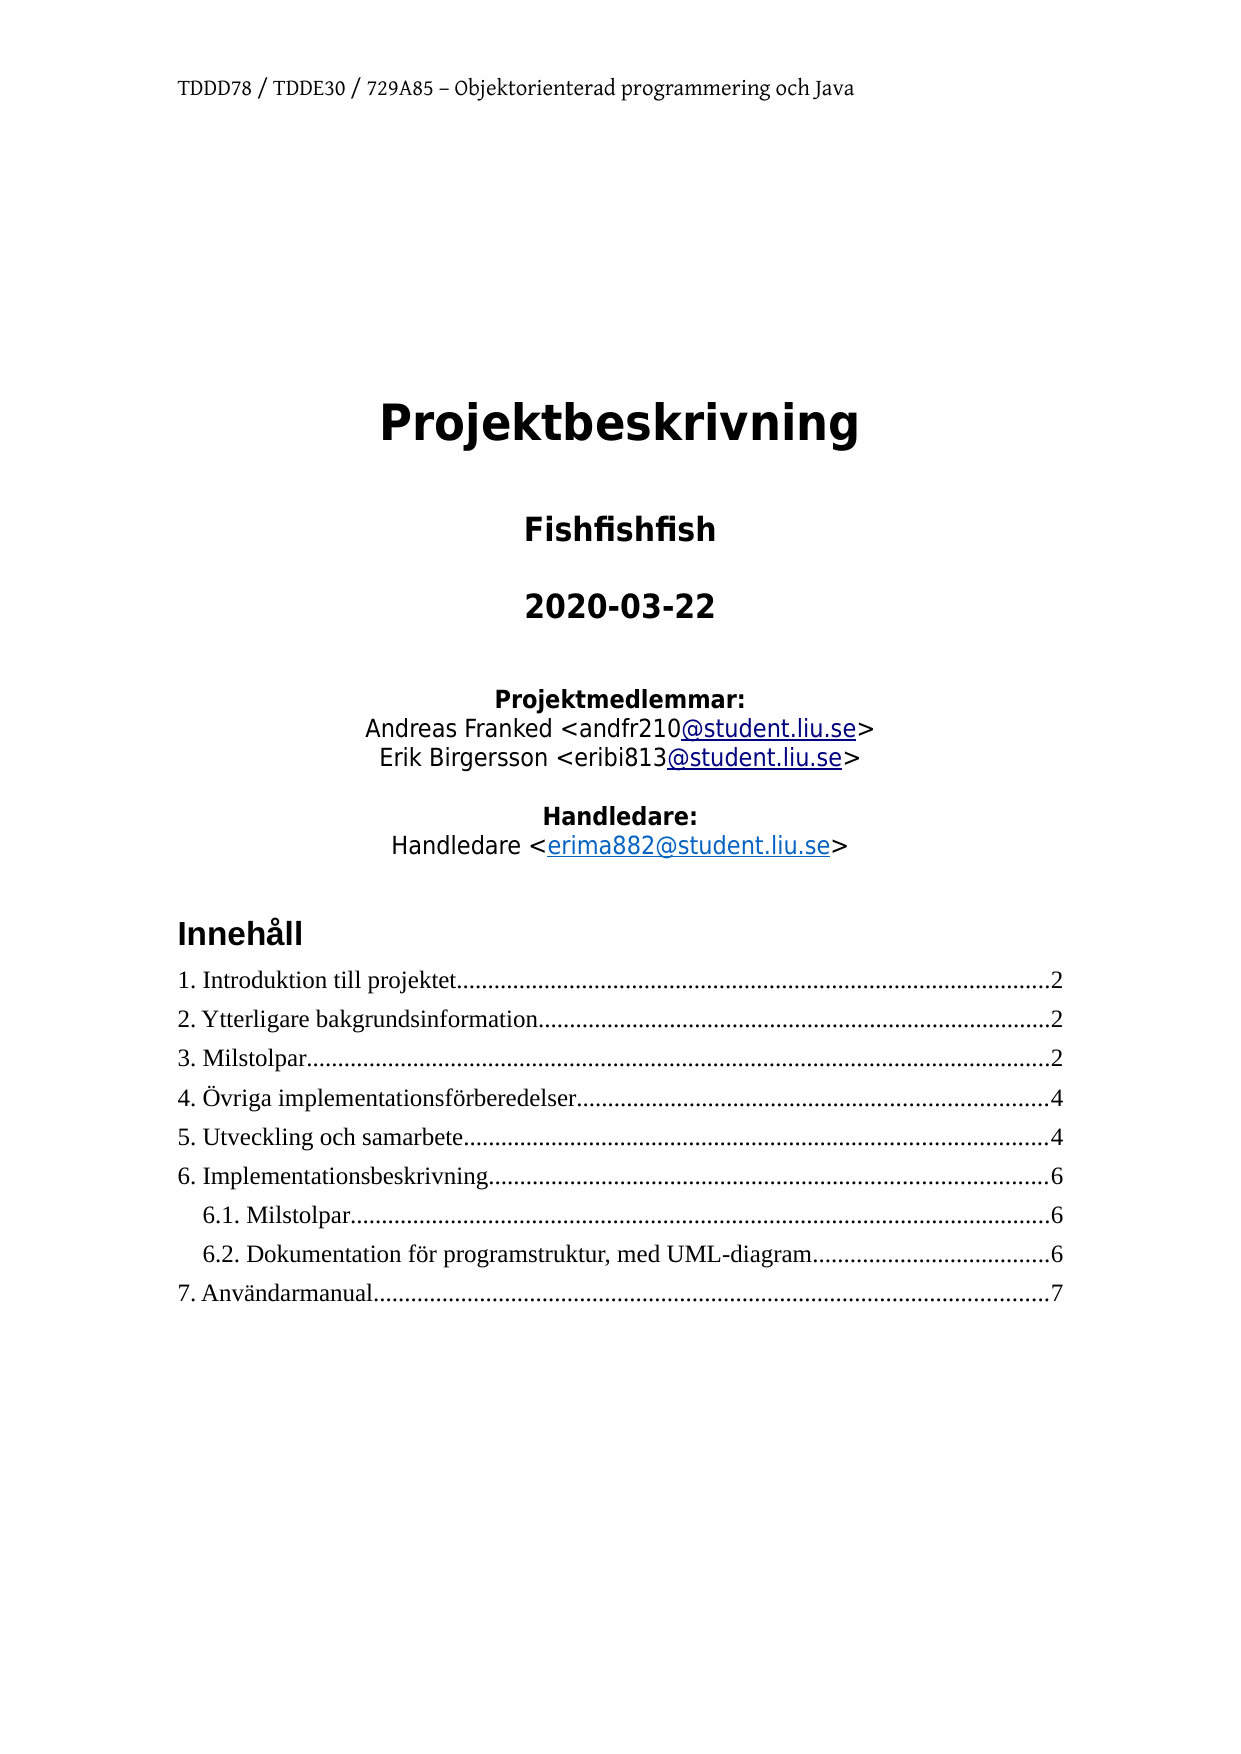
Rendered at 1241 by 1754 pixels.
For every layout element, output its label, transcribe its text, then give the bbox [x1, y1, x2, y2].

text 6.1. Milstolpar 6 [202, 1200, 1063, 1229]
text Projektbeskrivning [177, 394, 1063, 452]
text 7. Användarmanual 7 [177, 1278, 1063, 1307]
text Handledare <erima882@student.liu.se> [177, 831, 1063, 860]
text 1. Introduktion till projektet 2 [177, 965, 1063, 994]
text Erik Birgersson <eribi813@student.liu.se> [177, 743, 1063, 772]
text 6.2. Dokumentation för programstruktur, med UML-diagram 6 [202, 1239, 1063, 1268]
text 4. Övriga implementationsförberedelser 4 [177, 1083, 1063, 1111]
text Handledare: [177, 802, 1063, 831]
subtitle Innehåll [177, 914, 1063, 953]
text 6. Implementationsbeskrivning 6 [177, 1161, 1063, 1190]
text Fishfishfish [177, 510, 1063, 549]
text 5. Utveckling och samarbete 4 [177, 1122, 1063, 1151]
text 2. Ytterligare bakgrundsinformation 2 [177, 1004, 1063, 1033]
text Projektmedlemmar: [177, 685, 1063, 714]
text 2020-03-22 [177, 588, 1063, 627]
text Andreas Franked <andfr210@student.liu.se> [177, 714, 1063, 743]
text 3. Milstolpar 2 [177, 1043, 1063, 1072]
text TDDD78 / TDDE30 / 729A85 – Objektorienterad programmering och Java [177, 75, 1063, 102]
